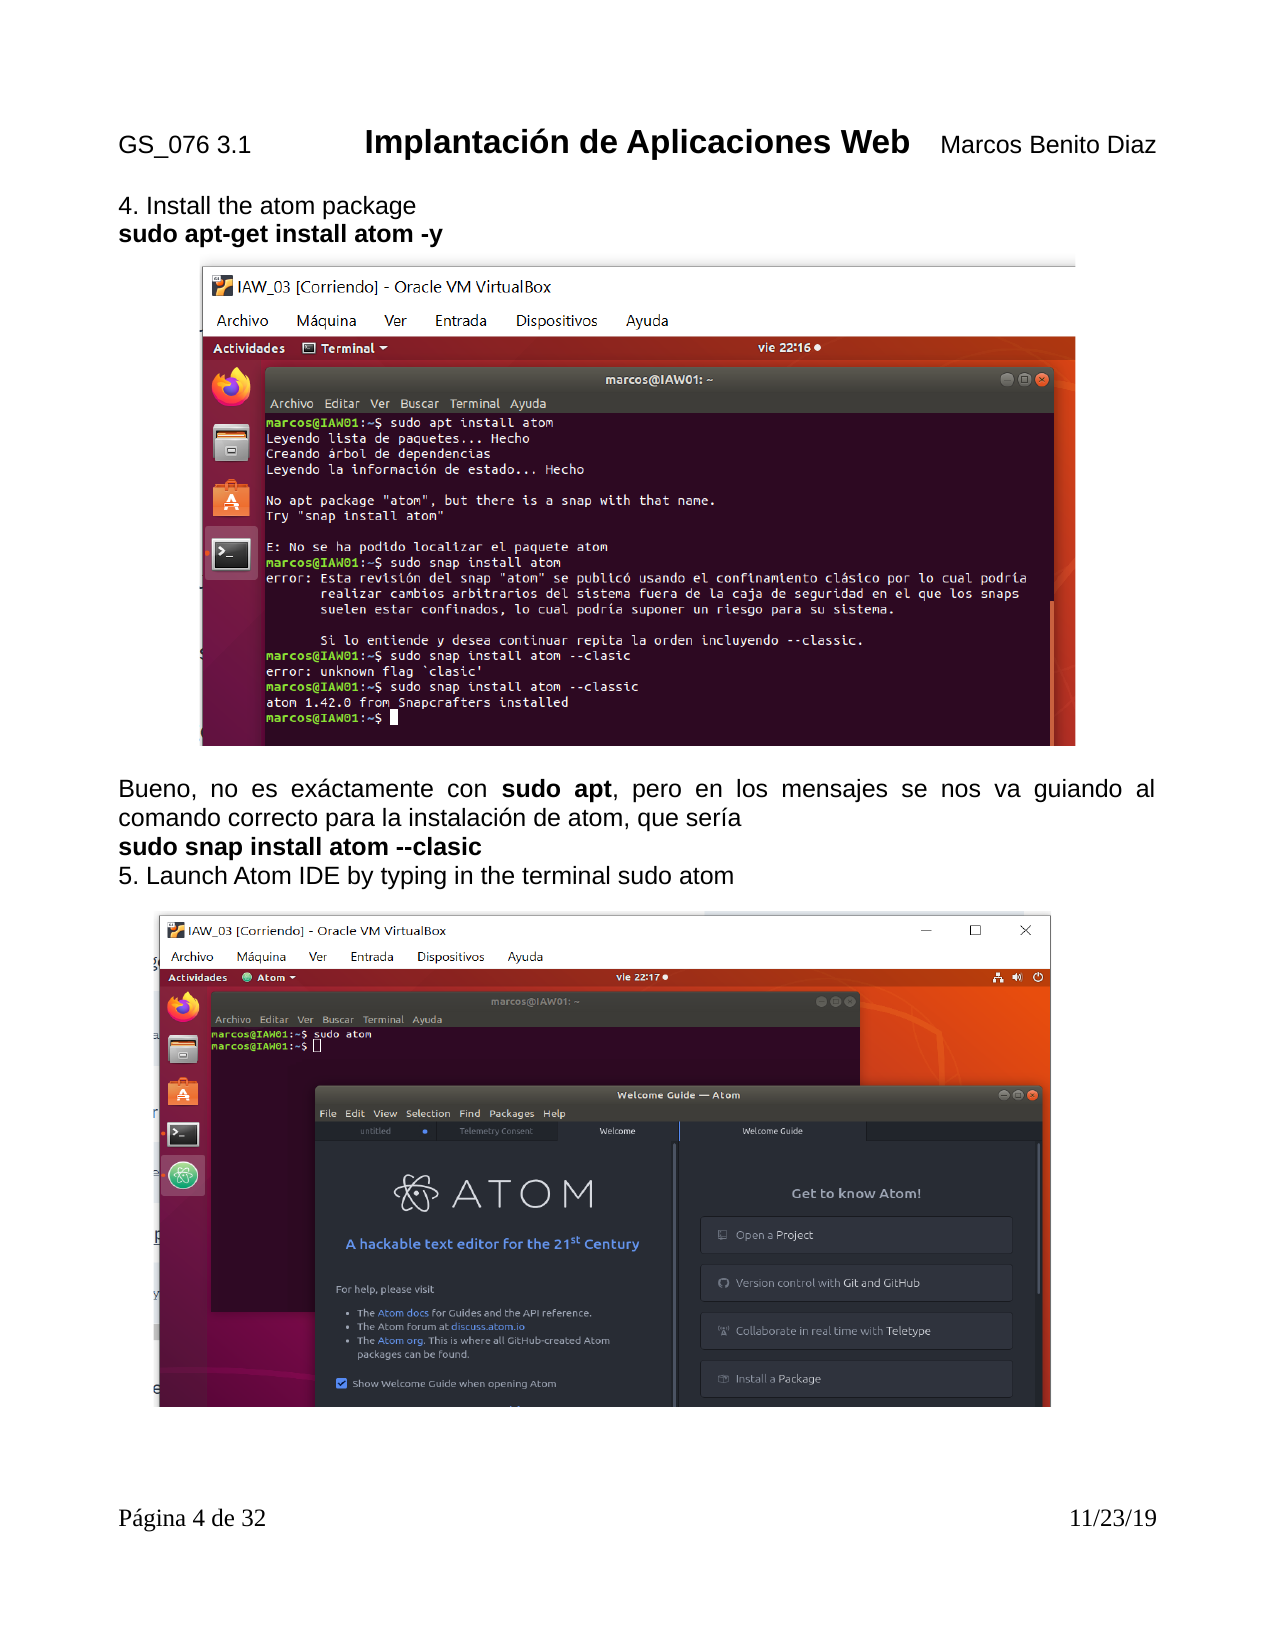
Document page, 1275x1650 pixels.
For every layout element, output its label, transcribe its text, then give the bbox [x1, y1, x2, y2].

picture [153, 911, 1052, 1407]
picture [199, 248, 1076, 746]
text sudo apt-get install atom -y [118, 219, 1157, 248]
text 5. Launch Atom IDE by typing in the terminal sudo atom [118, 861, 1157, 889]
text Bueno, no es exáctamente con sudo apt, pero en los mensajes se nos va guiando al comando correcto para la instalación de atom, que sería [118, 774, 1157, 832]
text sudo snap install atom --clasic [118, 832, 1157, 861]
text 4. Install the atom package [118, 191, 1157, 219]
